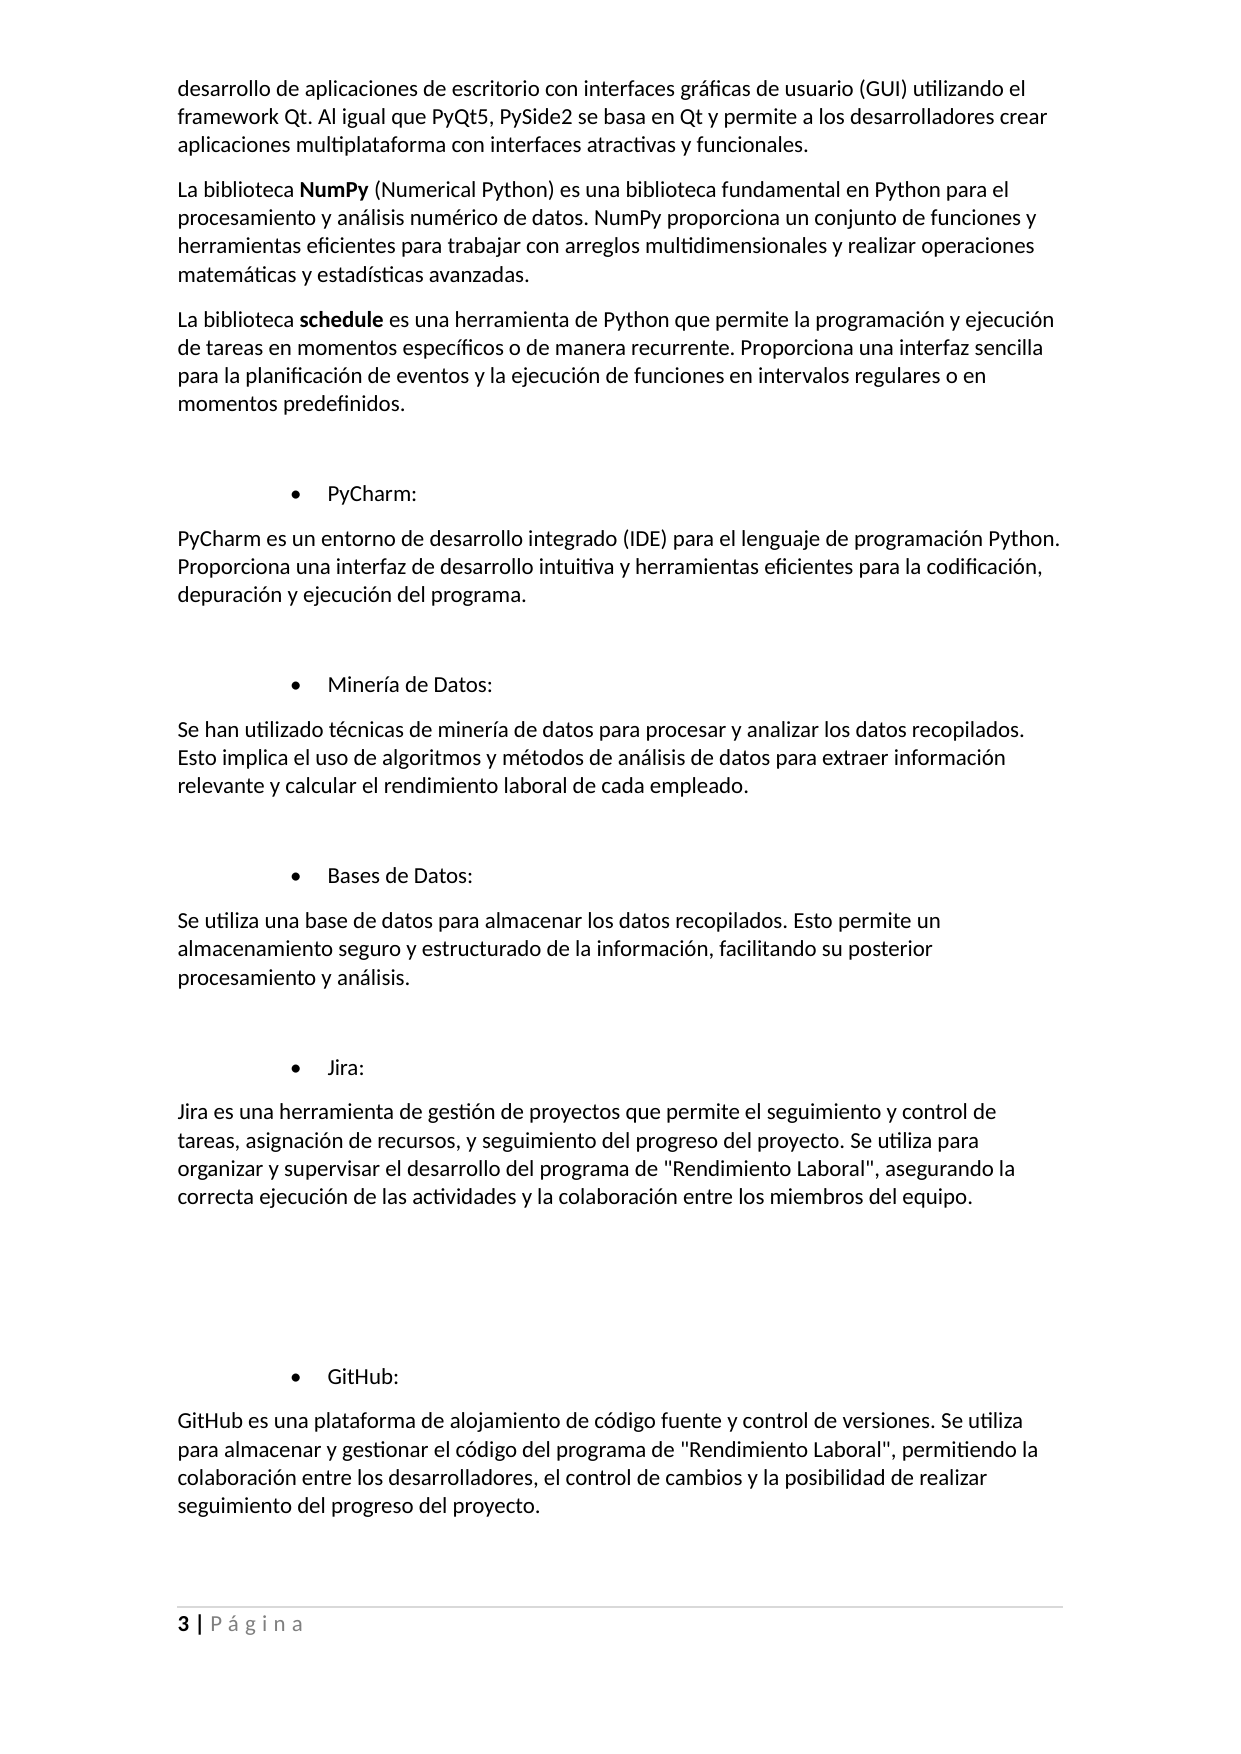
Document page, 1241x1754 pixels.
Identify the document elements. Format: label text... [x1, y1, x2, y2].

text La biblioteca schedule es una herramienta de Python que permite la programación y ejecución de tareas en momentos específicos o de manera recurrente. Proporciona una interfaz sencilla para la planificación de eventos y la ejecución de funciones en intervalos regulares o en momentos predefinidos. [177, 305, 1063, 417]
list Jira: [290, 1053, 1063, 1081]
list Bases de Datos: [290, 861, 1063, 889]
text PyCharm es un entorno de desarrollo integrado (IDE) para el lenguaje de programación Python. Proporciona una interfaz de desarrollo intuitiva y herramientas eficientes para la codificación, depuración y ejecución del programa. [177, 524, 1063, 608]
text Se han utilizado técnicas de minería de datos para procesar y analizar los datos recopilados. Esto implica el uso de algoritmos y métodos de análisis de datos para extraer información relevante y calcular el rendimiento laboral de cada empleado. [177, 715, 1063, 800]
list GitHub: [290, 1362, 1063, 1390]
text Jira es una herramienta de gestión de proyectos que permite el seguimiento y control de tareas, asignación de recursos, y seguimiento del progreso del proyecto. Se utiliza para organizar y supervisar el desarrollo del programa de "Rendimiento Laboral", asegurando la correcta ejecución de las actividades y la colaboración entre los miembros del equipo. [177, 1097, 1063, 1210]
text Se utiliza una base de datos para almacenar los datos recopilados. Esto permite un almacenamiento seguro y estructurado de la información, facilitando su posterior procesamiento y análisis. [177, 906, 1063, 991]
text desarrollo de aplicaciones de escritorio con interfaces gráficas de usuario (GUI) utilizando el framework Qt. Al igual que PyQt5, PySide2 se basa en Qt y permite a los desarrolladores crear aplicaciones multiplataforma con interfaces atractivas y funcionales. [177, 74, 1063, 158]
text GitHub es una plataforma de alojamiento de código fuente y control de versiones. Se utiliza para almacenar y gestionar el código del programa de "Rendimiento Laboral", permitiendo la colaboración entre los desarrolladores, el control de cambios y la posibilidad de realizar seguimiento del progreso del proyecto. [177, 1407, 1063, 1519]
list Minería de Datos: [290, 670, 1063, 698]
text La biblioteca NumPy (Numerical Python) es una biblioteca fundamental en Python para el procesamiento y análisis numérico de datos. NumPy proporciona un conjunto de funciones y herramientas eficientes para trabajar con arreglos multidimensionales y realizar operaciones matemáticas y estadísticas avanzadas. [177, 175, 1063, 288]
list PyCharm: [290, 479, 1063, 507]
